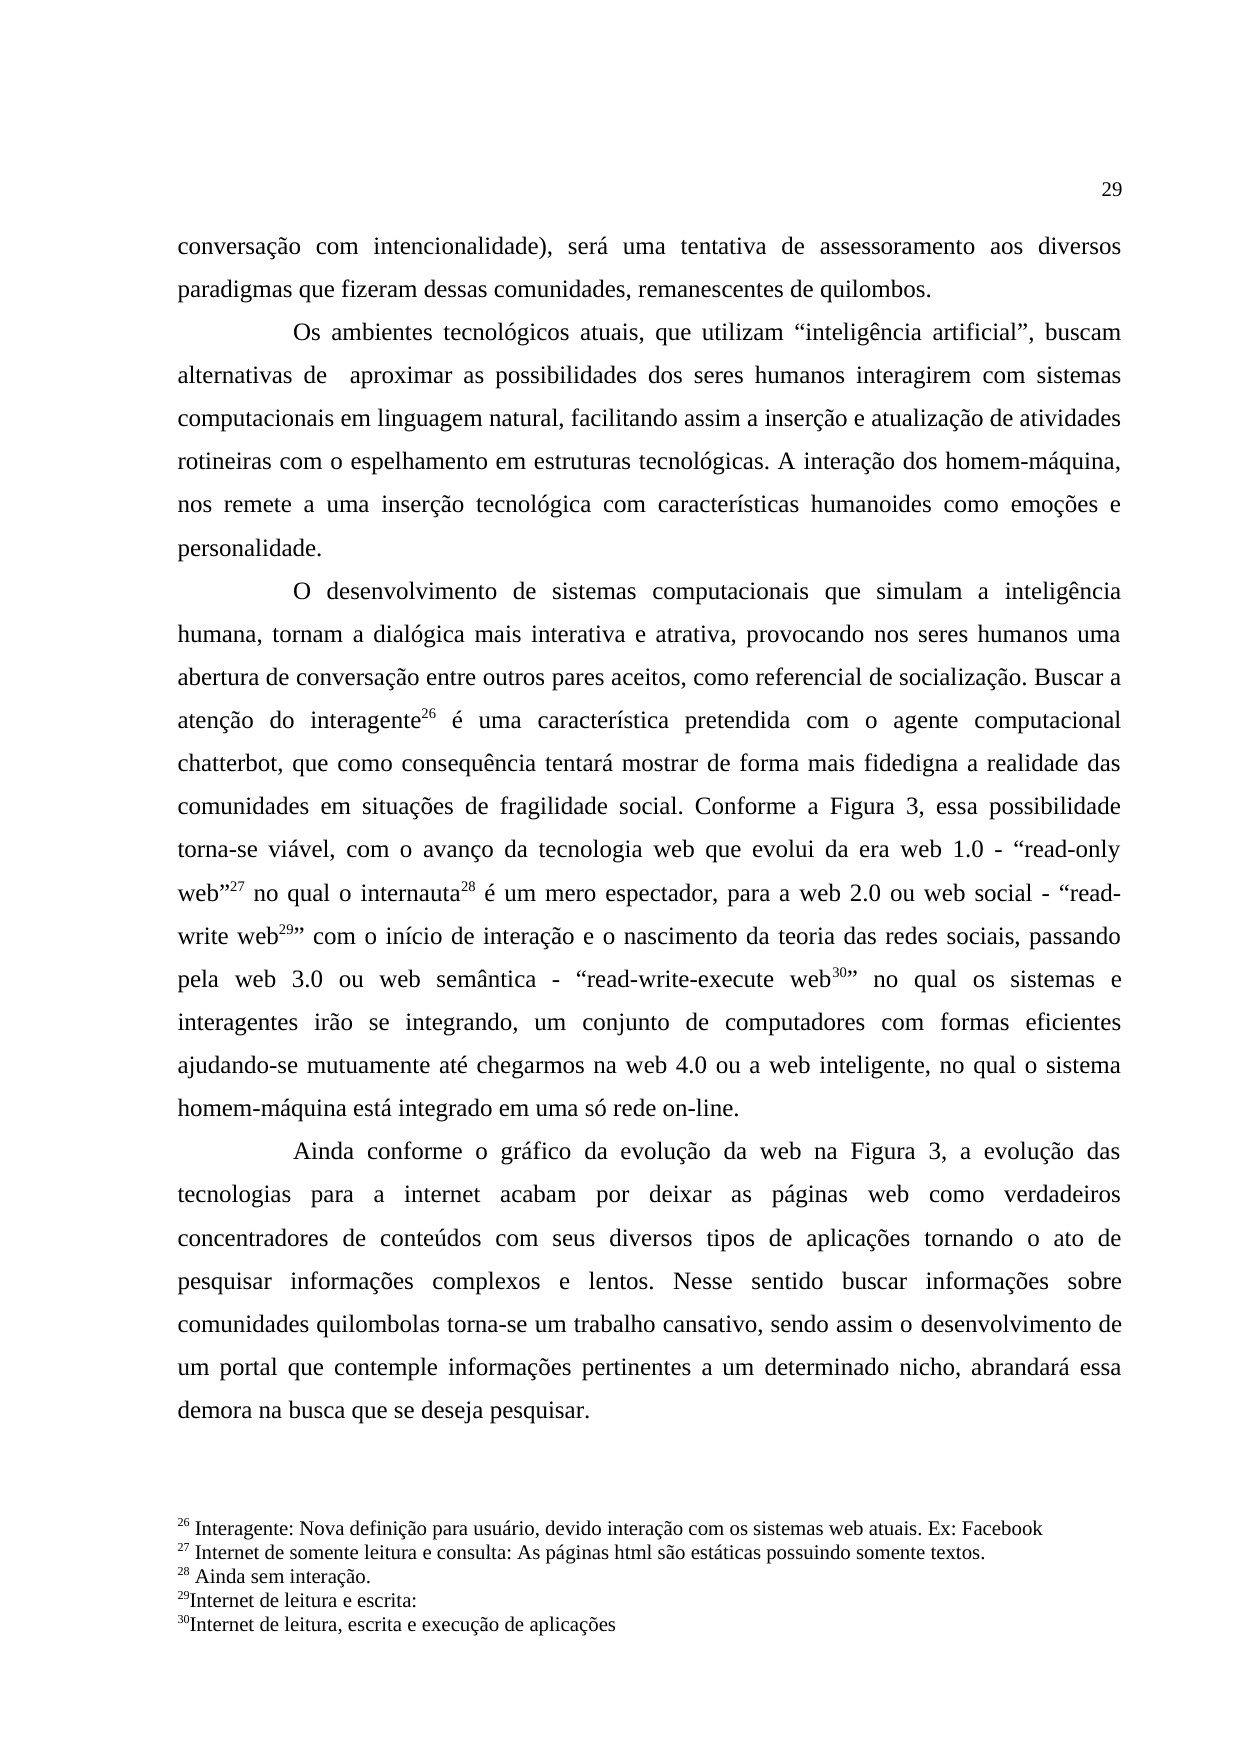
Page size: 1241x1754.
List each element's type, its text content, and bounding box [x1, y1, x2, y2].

text Internet de somente leitura e consulta: As páginas html são estáticas possuindo somente textos. [177, 1539, 1122, 1564]
text Os ambientes tecnológicos atuais, que utilizam “inteligência artificial”, buscam alternativas de aproximar as possibilidades dos seres humanos interagirem com sistemas computacionais em linguagem natural, facilitando assim a inserção e atualização de atividades rotineiras com o espelhamento em estruturas tecnológicas. A interação dos homem-máquina, nos remete a uma inserção tecnológica com características humanoides como emoções e personalidade. [177, 317, 1122, 561]
text Internet de leitura, escrita e execução de aplicações [177, 1612, 1122, 1636]
text Ainda sem interação. [177, 1564, 1122, 1588]
text O desenvolvimento de sistemas computacionais que simulam a inteligência humana, tornam a dialógica mais interativa e atrativa, provocando nos seres humanos uma abertura de conversação entre outros pares aceitos, como referencial de socialização. Buscar a atenção do interagente é uma característica pretendida com o agente computacional chatterbot, que como consequência tentará mostrar de forma mais fidedigna a realidade das comunidades em situações de fragilidade social. Conforme a Figura 3, essa possibilidade torna-se viável, com o avanço da tecnologia web que evolui da era web 1.0 - “read-only web” no qual o internauta é um mero espectador, para a web 2.0 ou web social - “read-write web” com o início de interação e o nascimento da teoria das redes sociais, passando pela web 3.0 ou web semântica - “read-write-execute web” no qual os sistemas e interagentes irão se integrando, um conjunto de computadores com formas eficientes ajudando-se mutuamente até chegarmos na web 4.0 ou a web inteligente, no qual o sistema homem-máquina está integrado em uma só rede on-line. [177, 576, 1122, 1122]
text Ainda conforme o gráfico da evolução da web na Figura 3, a evolução das tecnologias para a internet acabam por deixar as páginas web como verdadeiros concentradores de conteúdos com seus diversos tipos de aplicações tornando o ato de pesquisar informações complexos e lentos. Nesse sentido buscar informações sobre comunidades quilombolas torna-se um trabalho cansativo, sendo assim o desenvolvimento de um portal que contemple informações pertinentes a um determinado nicho, abrandará essa demora na busca que se deseja pesquisar. [177, 1136, 1122, 1424]
text conversação com intencionalidade), será uma tentativa de assessoramento aos diversos paradigmas que fizeram dessas comunidades, remanescentes de quilombos. [177, 231, 1122, 303]
text Internet de leitura e escrita: [177, 1588, 1122, 1612]
text Interagente: Nova definição para usuário, devido interação com os sistemas web atuais. Ex: Facebook [177, 1516, 1122, 1539]
